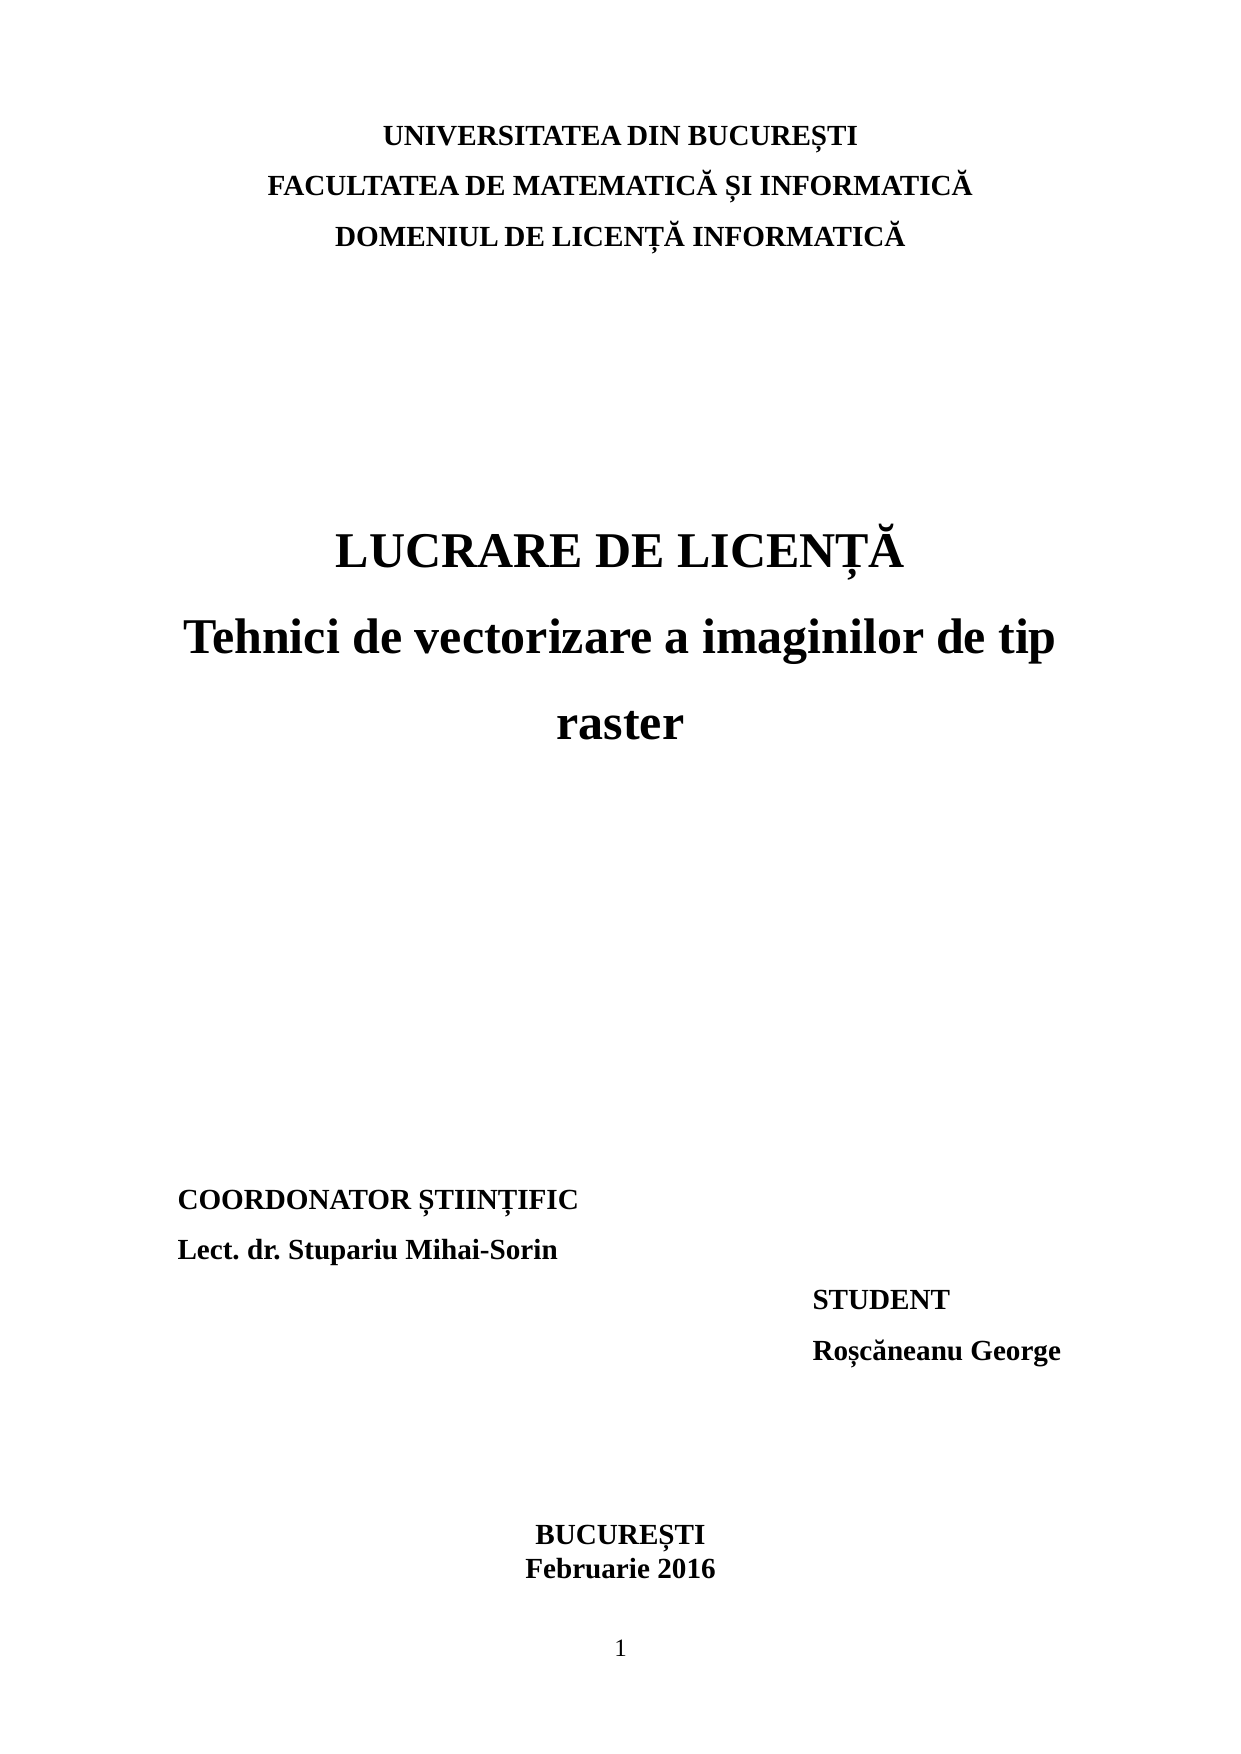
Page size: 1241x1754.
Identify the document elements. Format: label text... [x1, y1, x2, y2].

text Lect. dr. Stupariu Mihai-Sorin [177, 1232, 1122, 1266]
text STUDENT [118, 1282, 1122, 1316]
text Februarie 2016 [118, 1551, 1122, 1584]
text FACULTATEA DE MATEMATICĂ ȘI INFORMATICĂ [118, 168, 1122, 202]
text UNIVERSITATEA DIN BUCUREȘTI [118, 118, 1122, 152]
text COORDONATOR ȘTIINȚIFIC [177, 1182, 1122, 1215]
text LUCRARE DE LICENȚĂ [118, 521, 1122, 578]
text Tehnici de vectorizare a imaginilor de tip raster [118, 607, 1122, 751]
text DOMENIUL DE LICENȚĂ INFORMATICĂ [118, 219, 1122, 252]
text Roșcăneanu George [118, 1333, 1122, 1366]
text BUCUREȘTI [118, 1517, 1122, 1551]
